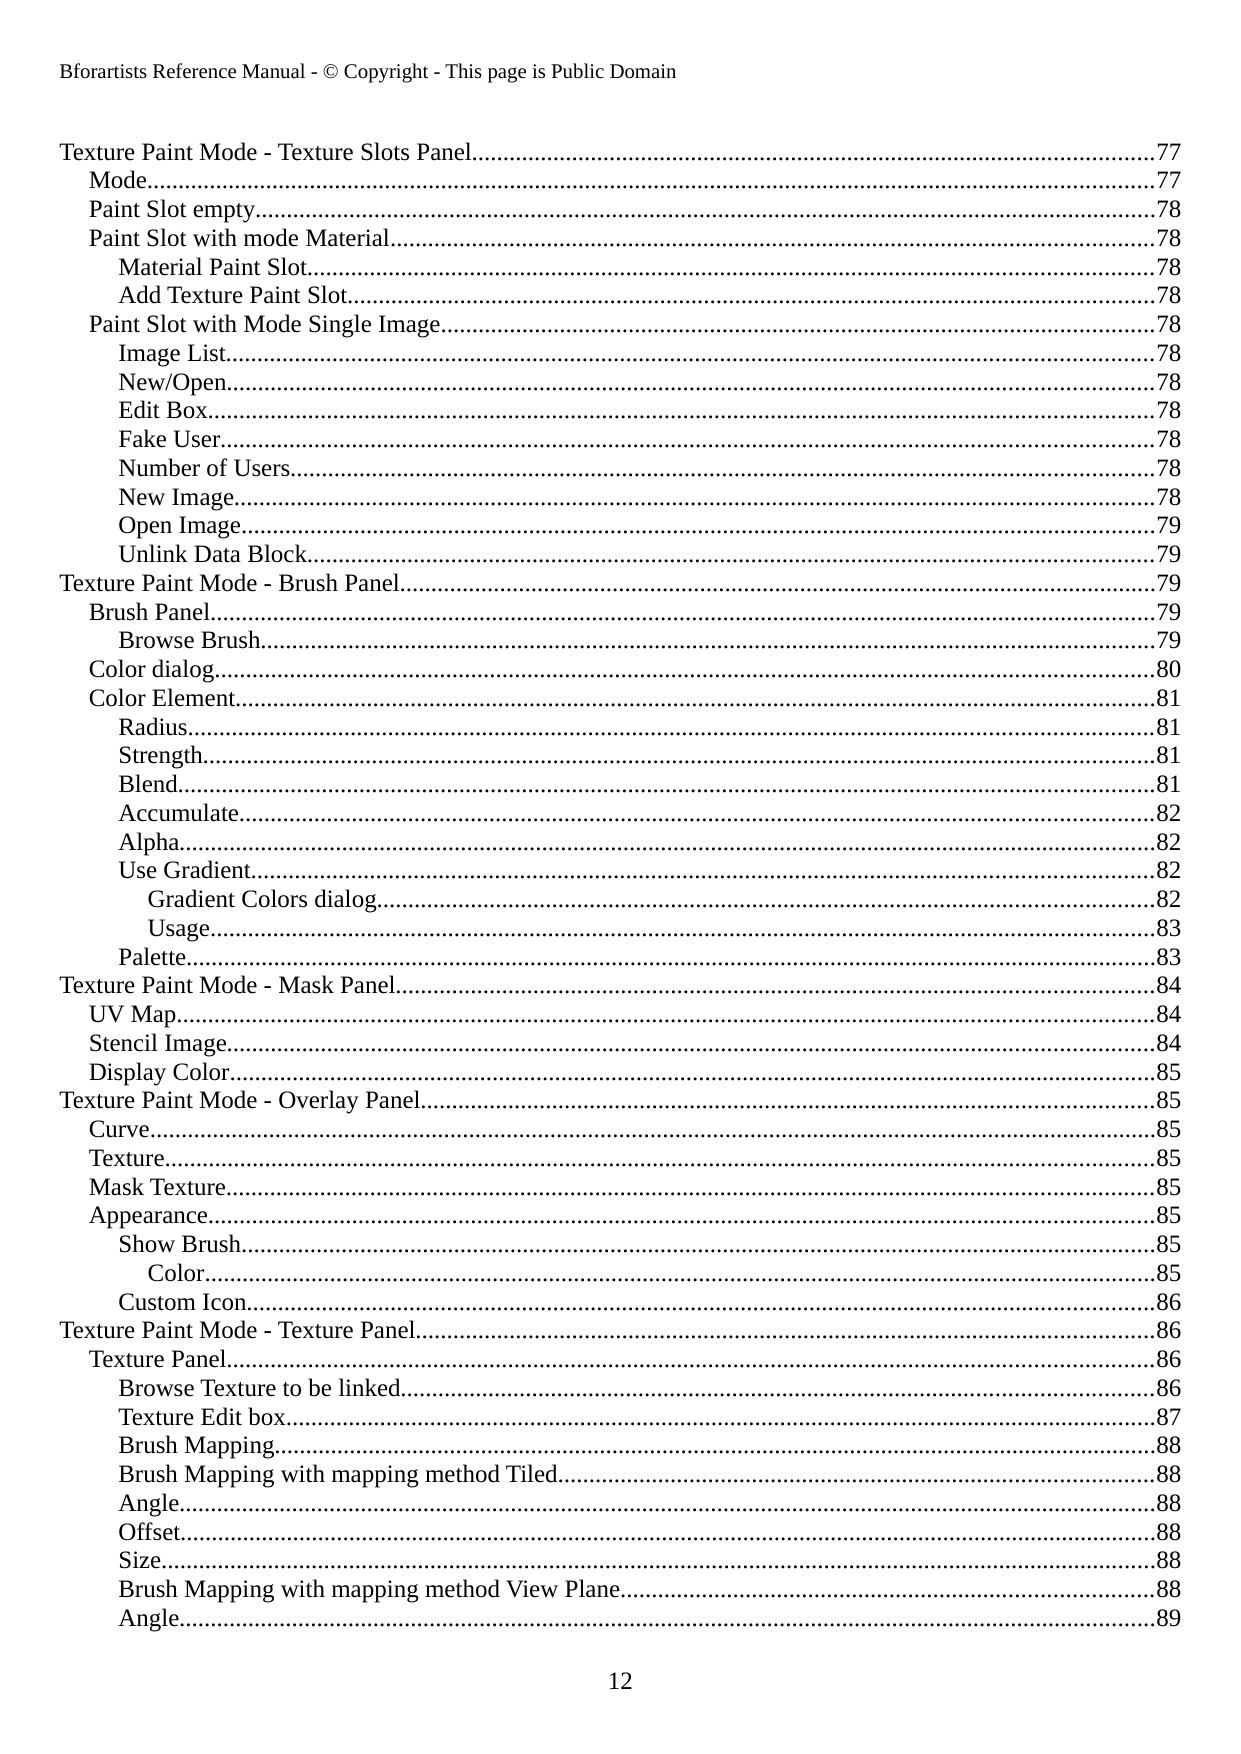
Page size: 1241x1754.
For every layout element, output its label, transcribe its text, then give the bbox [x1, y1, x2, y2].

text Number of Users 78 [118, 453, 1181, 482]
text Paint Slot empty 78 [88, 194, 1181, 223]
text Accumulate 82 [118, 798, 1181, 827]
text Fake User 78 [118, 424, 1181, 453]
text Size 88 [118, 1545, 1181, 1574]
text New/Open 78 [118, 367, 1181, 395]
text Add Texture Paint Slot 78 [118, 280, 1181, 309]
text Alpha 82 [118, 827, 1181, 855]
text Texture Paint Mode - Brush Panel 79 [59, 568, 1181, 597]
text New Image 78 [118, 482, 1181, 510]
text Texture Paint Mode - Mask Panel 84 [59, 970, 1181, 999]
text Browse Texture to be linked 86 [118, 1373, 1181, 1402]
text Angle 89 [118, 1603, 1181, 1632]
text Brush Mapping with mapping method Tiled 88 [118, 1459, 1181, 1488]
text Angle 88 [118, 1488, 1181, 1517]
text Palette 83 [118, 942, 1181, 970]
text Paint Slot with mode Material 78 [88, 223, 1181, 252]
text Blend 81 [118, 769, 1181, 798]
text Paint Slot with Mode Single Image 78 [88, 309, 1181, 338]
text Custom Icon 86 [118, 1287, 1181, 1315]
text Material Paint Slot 78 [118, 252, 1181, 280]
text Show Brush 85 [118, 1229, 1181, 1258]
text Browse Brush 79 [118, 625, 1181, 654]
text Gradient Colors dialog 82 [147, 884, 1181, 913]
text Texture Panel 86 [88, 1344, 1181, 1373]
text Brush Mapping with mapping method View Plane 88 [118, 1574, 1181, 1603]
text Appearance 85 [88, 1200, 1181, 1229]
text Color Element 81 [88, 683, 1181, 712]
text Display Color 85 [88, 1057, 1181, 1085]
text Image List 78 [118, 338, 1181, 367]
text Curve 85 [88, 1114, 1181, 1143]
text Color 85 [147, 1258, 1181, 1287]
text Mask Texture 85 [88, 1172, 1181, 1200]
text Texture 85 [88, 1143, 1181, 1172]
text Texture Edit box 87 [118, 1402, 1181, 1430]
text Mode 77 [88, 165, 1181, 194]
text Color dialog 80 [88, 654, 1181, 683]
text Offset 88 [118, 1517, 1181, 1545]
text Usage 83 [147, 913, 1181, 942]
text UV Map 84 [88, 999, 1181, 1028]
text Unlink Data Block 79 [118, 539, 1181, 568]
text Strength 81 [118, 740, 1181, 769]
text Texture Paint Mode - Texture Panel 86 [59, 1315, 1181, 1344]
text Edit Box 78 [118, 395, 1181, 424]
text Use Gradient 82 [118, 855, 1181, 884]
text Brush Panel 79 [88, 597, 1181, 625]
text Texture Paint Mode - Texture Slots Panel 77 [59, 137, 1181, 165]
text Open Image 79 [118, 510, 1181, 539]
text Texture Paint Mode - Overlay Panel 85 [59, 1085, 1181, 1114]
text Stencil Image 84 [88, 1028, 1181, 1057]
text Radius 81 [118, 712, 1181, 740]
text Brush Mapping 88 [118, 1430, 1181, 1459]
